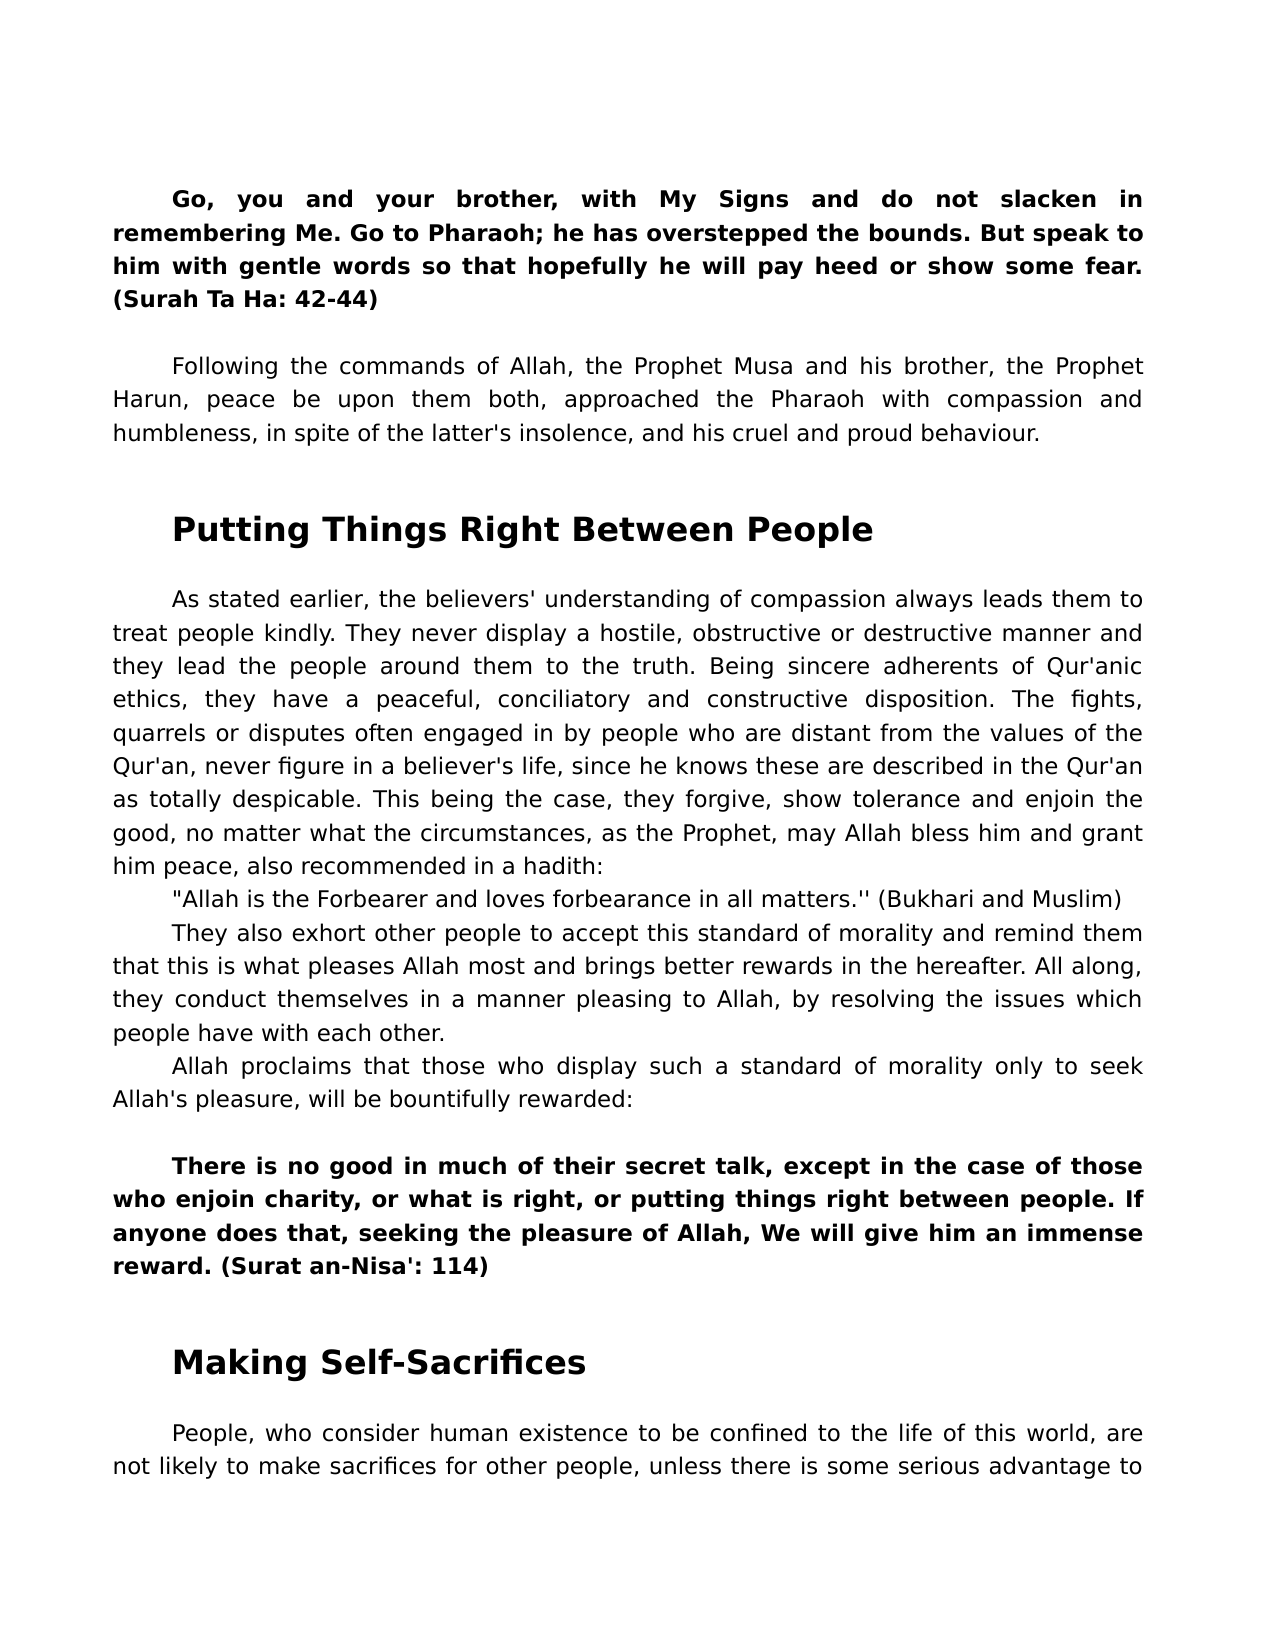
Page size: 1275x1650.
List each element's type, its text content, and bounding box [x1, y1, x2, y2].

text Go, you and your brother, with My Signs and do not slacken in remembering Me. Go to Pharaoh; he has overstepped the bounds. But speak to him with gentle words so that hopefully he will pay heed or show some fear. (Surah Ta Ha: 42-44) [112, 181, 1145, 314]
text Putting Things Right Between People [112, 514, 1145, 548]
text As stated earlier, the believers' understanding of compassion always leads them to treat people kindly. They never display a hostile, obstructive or destructive manner and they lead the people around them to the truth. Being sincere adherents of Qur'anic ethics, they have a peaceful, conciliatory and constructive disposition. The fights, quarrels or disputes often engaged in by people who are distant from the values of the Qur'an, never figure in a believer's life, since he knows these are described in the Qur'an as totally despicable. This being the case, they forgive, show tolerance and enjoin the good, no matter what the circumstances, as the Prophet, may Allah bless him and grant him peace, also recommended in a hadith: [112, 581, 1145, 881]
text Making Self-Sacrifices [112, 1348, 1145, 1381]
text There is no good in much of their secret talk, except in the case of those who enjoin charity, or what is right, or putting things right between people. If anyone does that, seeking the pleasure of Allah, We will give him an immense reward. (Surat an-Nisa': 114) [112, 1148, 1145, 1281]
text Following the commands of Allah, the Prophet Musa and his brother, the Prophet Harun, peace be upon them both, approached the Pharaoh with compassion and humbleness, in spite of the latter's insolence, and his cruel and proud behaviour. [112, 348, 1145, 448]
text They also exhort other people to accept this standard of morality and remind them that this is what pleases Allah most and brings better rewards in the hereafter. All along, they conduct themselves in a manner pleasing to Allah, by resolving the issues which people have with each other. [112, 914, 1145, 1048]
text People, who consider human existence to be confined to the life of this world, are not likely to make sacrifices for other people, unless there is some serious advantage to [112, 1414, 1145, 1481]
text "Allah is the Forbearer and loves forbearance in all matters.'' (Bukhari and Muslim) [112, 881, 1145, 914]
text Allah proclaims that those who display such a standard of morality only to seek Allah's pleasure, will be bountifully rewarded: [112, 1048, 1145, 1114]
